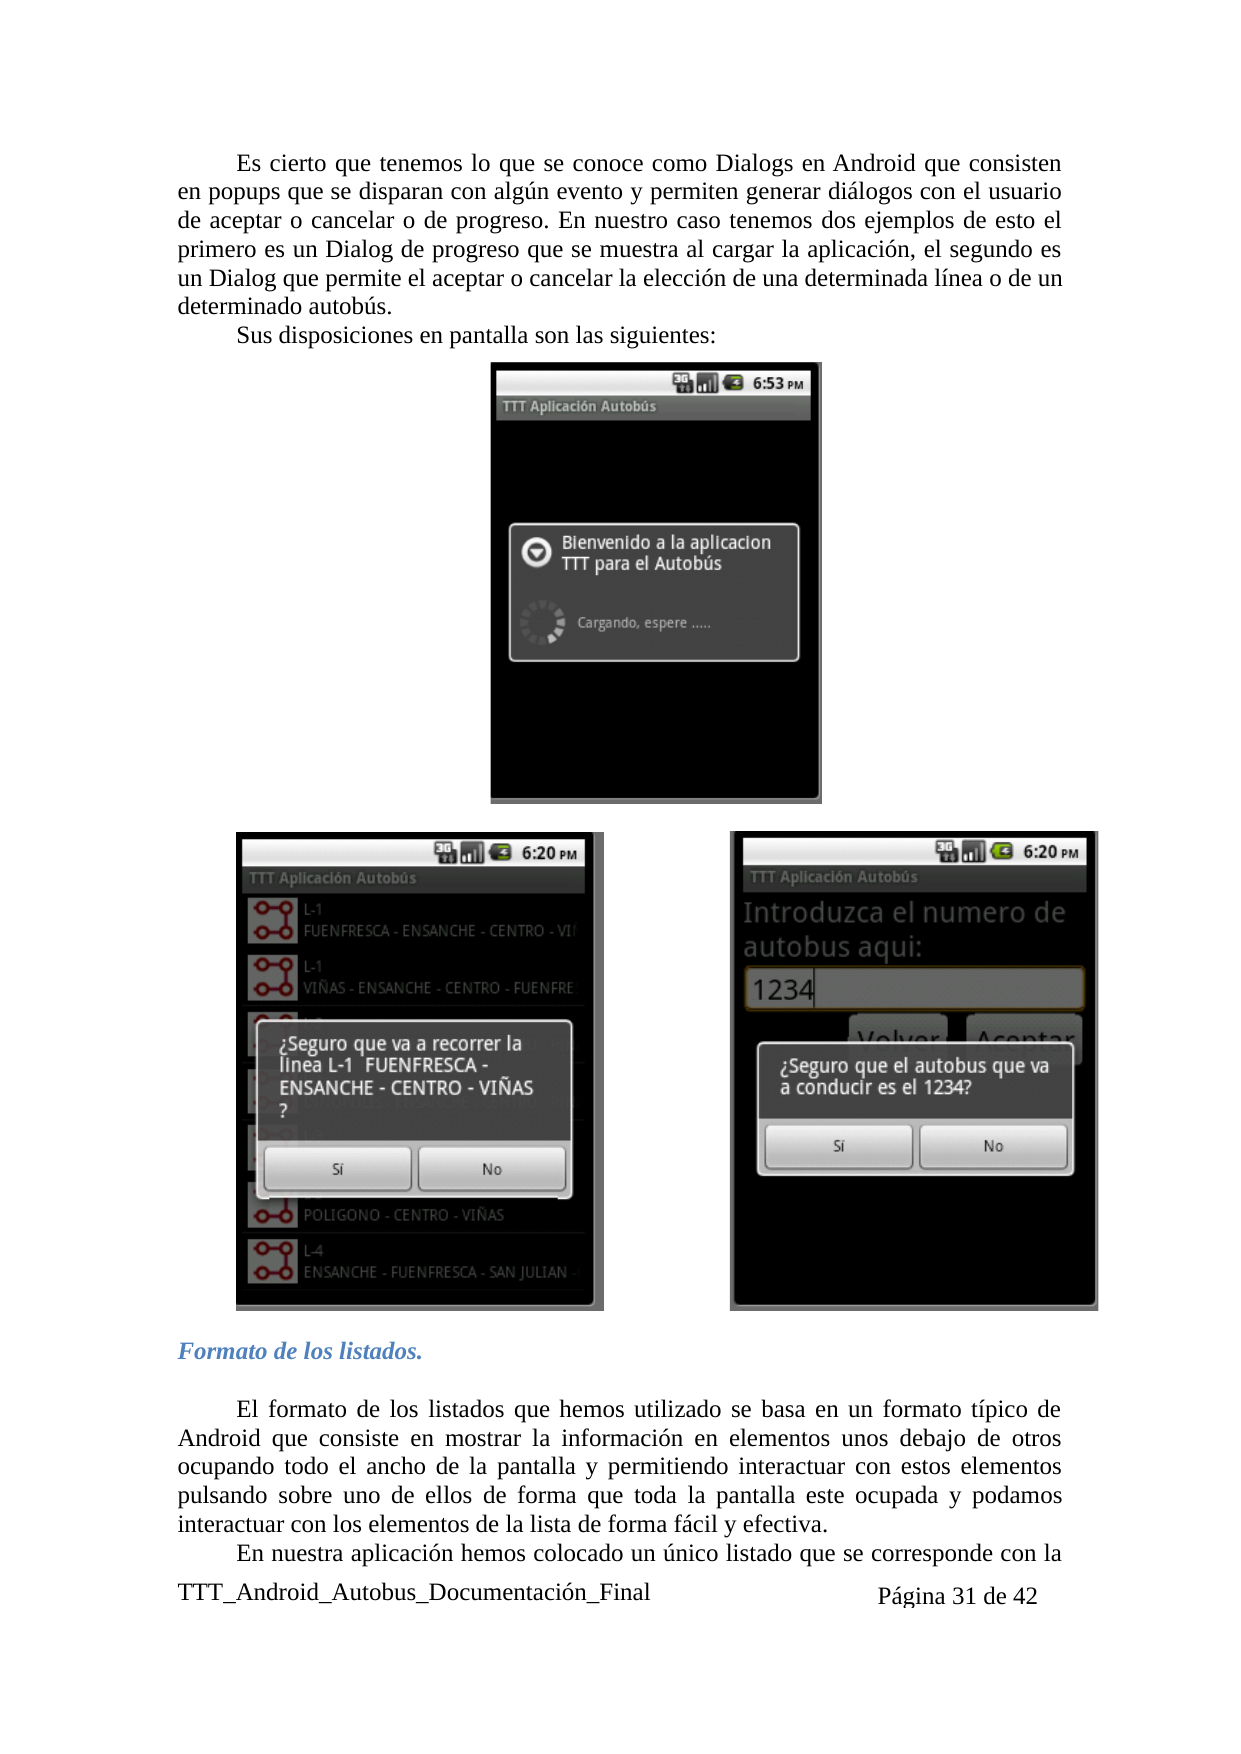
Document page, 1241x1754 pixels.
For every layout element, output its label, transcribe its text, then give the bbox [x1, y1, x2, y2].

picture [236, 832, 437, 1311]
text El formato de los listados que hemos utilizado se basa en un formato típico de Android que consiste en mostrar la información en elementos unos debajo de otros ocupando todo el ancho de la pantalla y permitiendo interactuar con estos elementos pulsando sobre uno de ellos de forma que toda la pantalla este ocupada y podamos interactuar con los elementos de la lista de forma fácil y efectiva. [177, 1394, 1063, 1538]
picture [490, 362, 670, 804]
text Es cierto que tenemos lo que se conoce como Dialogs en Android que consisten en popups que se disparan con algún evento y permiten generar diálogos con el usuario de aceptar o cancelar o de progreso. En nuestro caso tenemos dos ejemplos de esto el primero es un Dialog de progreso que se muestra al cargar la aplicación, el segundo es un Dialog que permite el aceptar o cancelar la elección de una determinada línea o de un determinado autobús. [177, 148, 1063, 320]
text Sus disposiciones en pantalla son las siguientes: [177, 320, 1063, 349]
subtitle Formato de los listados. [177, 1336, 1063, 1365]
text En nuestra aplicación hemos colocado un único listado que se corresponde con la [177, 1538, 1063, 1566]
picture [729, 831, 928, 1311]
